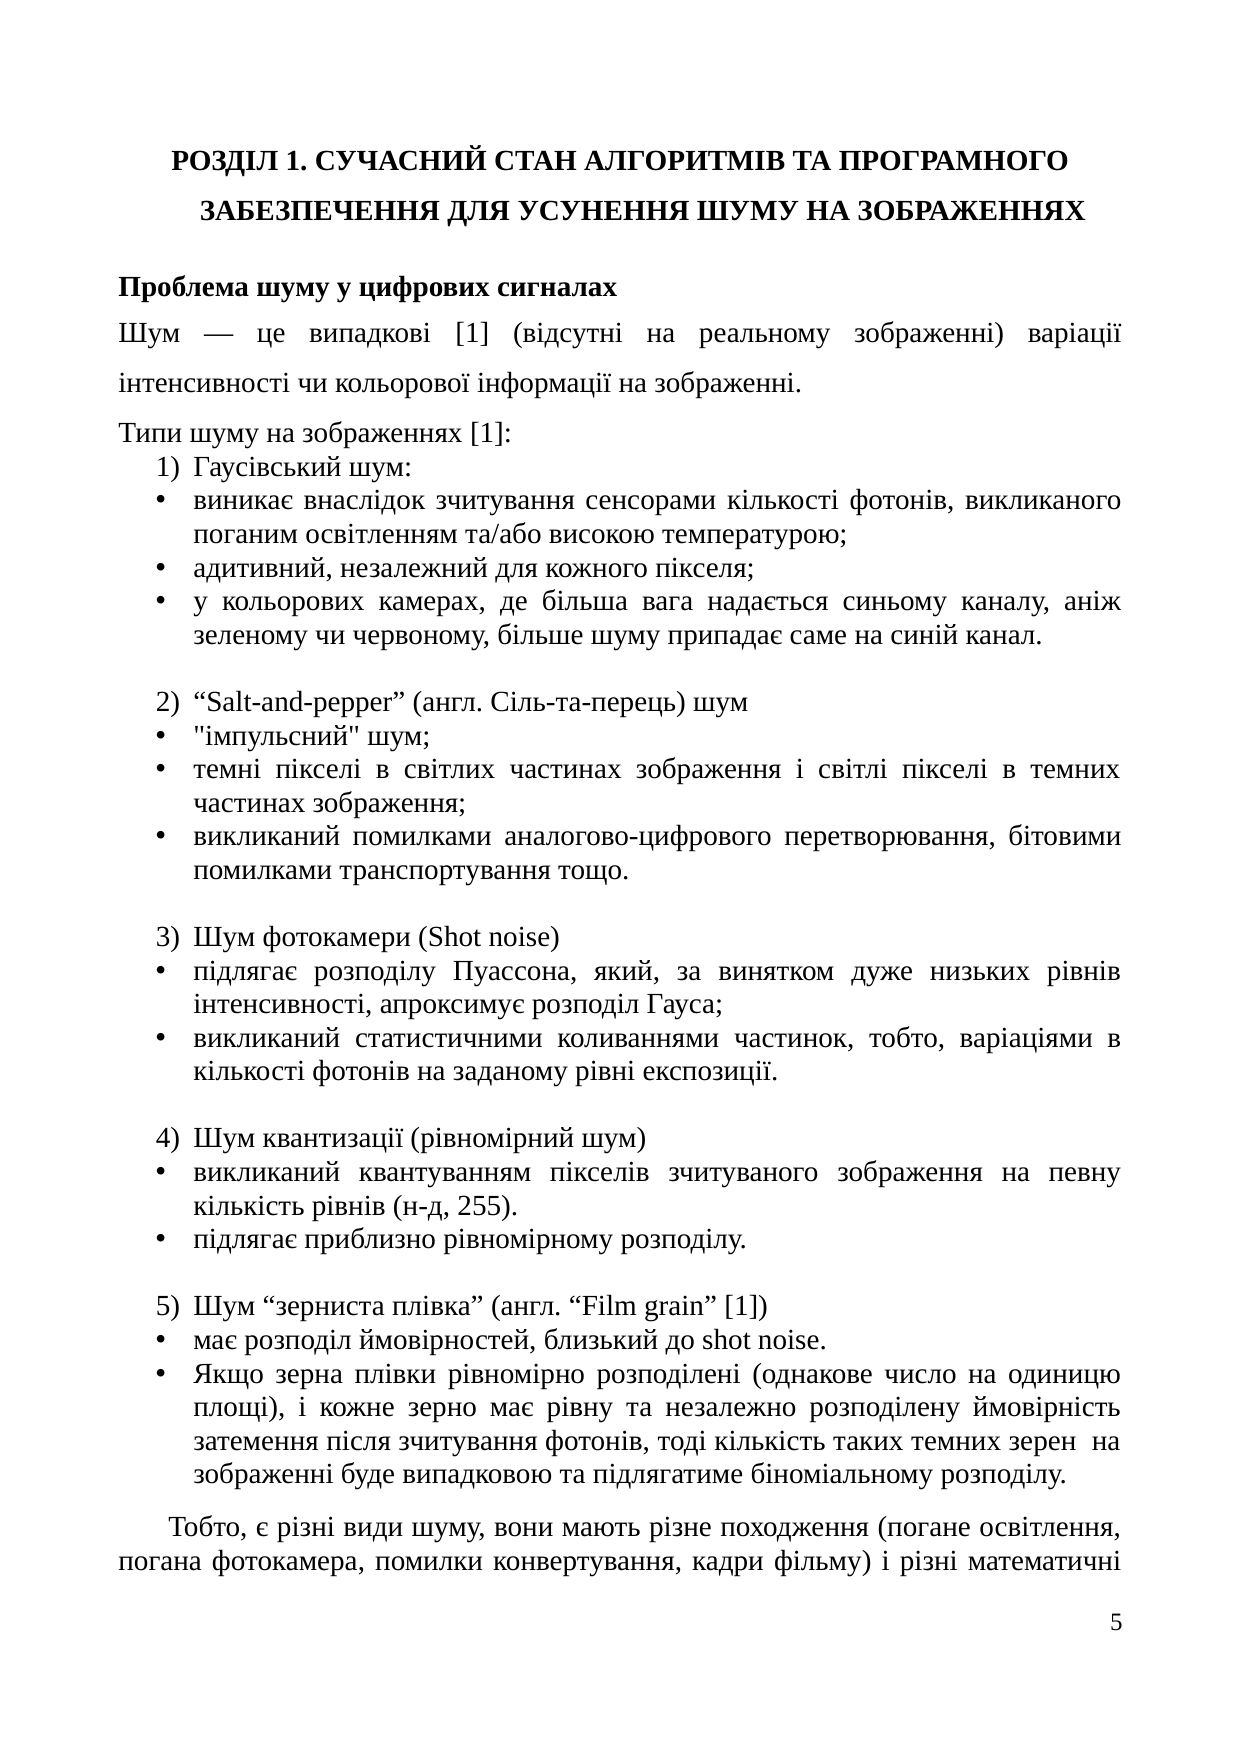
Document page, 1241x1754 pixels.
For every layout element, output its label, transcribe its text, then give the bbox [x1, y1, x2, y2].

list "імпульсний" шум; [156, 718, 1122, 751]
list викликаний статистичними коливаннями частинок, тобто, варіаціями в кількості фотонів на заданому рівні експозиції. [156, 1020, 1122, 1087]
subtitle РОЗДІЛ 1. СУЧАСНИЙ СТАН АЛГОРИТМІВ ТА ПРОГРАМНОГО ЗАБЕЗПЕЧЕННЯ ДЛЯ УСУНЕННЯ ШУМУ НА ЗОБРАЖЕННЯХ [118, 143, 1122, 227]
list Шум “зерниста плівка” (англ. “Film grain” [1]) [156, 1288, 1122, 1322]
list підлягає приблизно рівномірному розподілу. [156, 1221, 1122, 1255]
list адитивний, незалежний для кожного пікселя; [156, 550, 1122, 583]
list Якщо зерна плівки рівномірно розподілені (однакове число на одиницю площі), і кожне зерно має рівну та незалежно розподілену ймовірність затемення після зчитування фотонів, тоді кількість таких темних зерен на зображенні буде випадковою та підлягатиме біноміальному розподілу. [156, 1356, 1122, 1490]
text Тобто, є різні види шуму, вони мають різне походження (погане освітлення, погана фотокамера, помилки конвертування, кадри фільму) і різні математичні [118, 1509, 1122, 1576]
list Гаусівський шум: [156, 449, 1122, 482]
list темні пікселі в світлих частинах зображення і світлі пікселі в темних частинах зображення; [156, 751, 1122, 818]
list Шум фотокамери (Shot noise) [156, 919, 1122, 953]
text Типи шуму на зображеннях [1]: [118, 415, 1122, 449]
list підлягає розподілу Пуассона, який, за винятком дуже низьких рівнів інтенсивності, апроксимує розподіл Гауса; [156, 953, 1122, 1020]
list у кольорових камерах, де більша вага надається синьому каналу, аніж зеленому чи червоному, більше шуму припадає саме на синій канал. [156, 583, 1122, 651]
list викликаний квантуванням пікселів зчитуваного зображення на певну кількість рівнів (н-д, 255). [156, 1154, 1122, 1221]
list “Salt-and-pepper” (англ. Сіль-та-перець) шум [156, 684, 1122, 718]
text Шум — це випадкові [1] (відсутні на реальному зображенні) варіації інтенсивності чи кольорової інформації на зображенні. [118, 315, 1122, 399]
subtitle Проблема шуму у цифрових сигналах [118, 269, 1122, 302]
list має розподіл ймовірностей, близький до shot noise. [156, 1322, 1122, 1356]
list Шум квантизації (рівномірний шум) [156, 1121, 1122, 1154]
list виникає внаслідок зчитування сенсорами кількості фотонів, викликаного поганим освітленням та/або високою температурою; [156, 482, 1122, 550]
list викликаний помилками аналогово-цифрового перетворювання, бітовими помилками транспортування тощо. [156, 818, 1122, 886]
